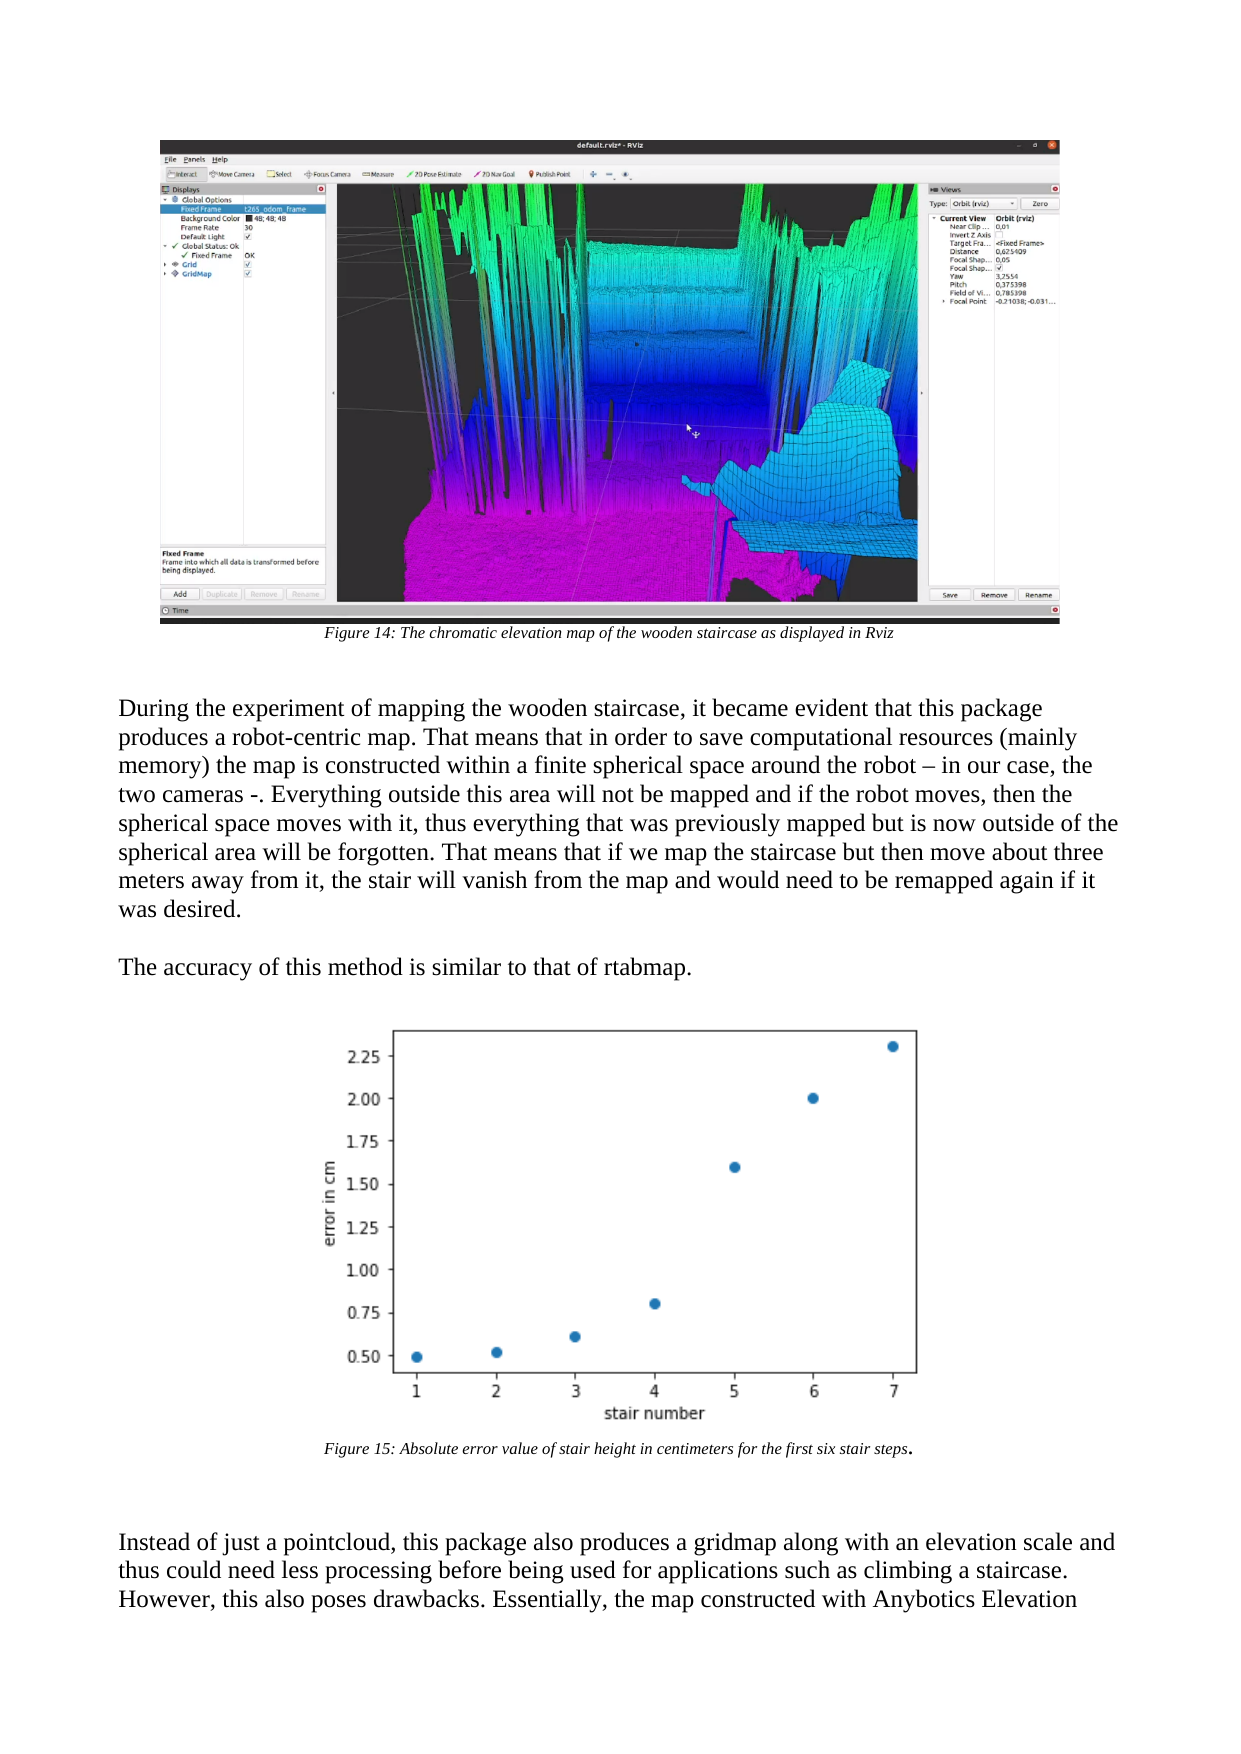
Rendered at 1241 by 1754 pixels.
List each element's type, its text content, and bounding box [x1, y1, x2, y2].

text Figure 14: The chromatic elevation map of the wooden staircase as displayed in Rviz [160, 624, 1060, 642]
text Figure 15: Absolute error value of stair height in centimeters for the first six stair steps. [314, 1432, 926, 1460]
text The accuracy of this method is similar to that of rtabmap. [118, 952, 1122, 981]
picture [313, 1021, 927, 1432]
text During the experiment of mapping the wooden staircase, it became evident that this package produces a robot-centric map. That means that in order to save computational resources (mainly memory) the map is constructed within a finite spherical space around the robot – in our case, the two cameras -. Everything outside this area will not be mapped and if the robot moves, then the spherical space moves with it, thus everything that was previously mapped but is now outside of the spherical area will be forgotten. That means that if we map the staircase but then move about three meters away from it, the stair will vanish from the map and would need to be remapped again if it was desired. [118, 693, 1122, 923]
picture [160, 140, 1060, 624]
text Instead of just a pointcloud, this package also produces a gridmap along with an elevation scale and thus could need less processing before being used for applications such as climbing a staircase. However, this also poses drawbacks. Essentially, the map constructed with Anybotics Elevation [118, 1527, 1122, 1613]
